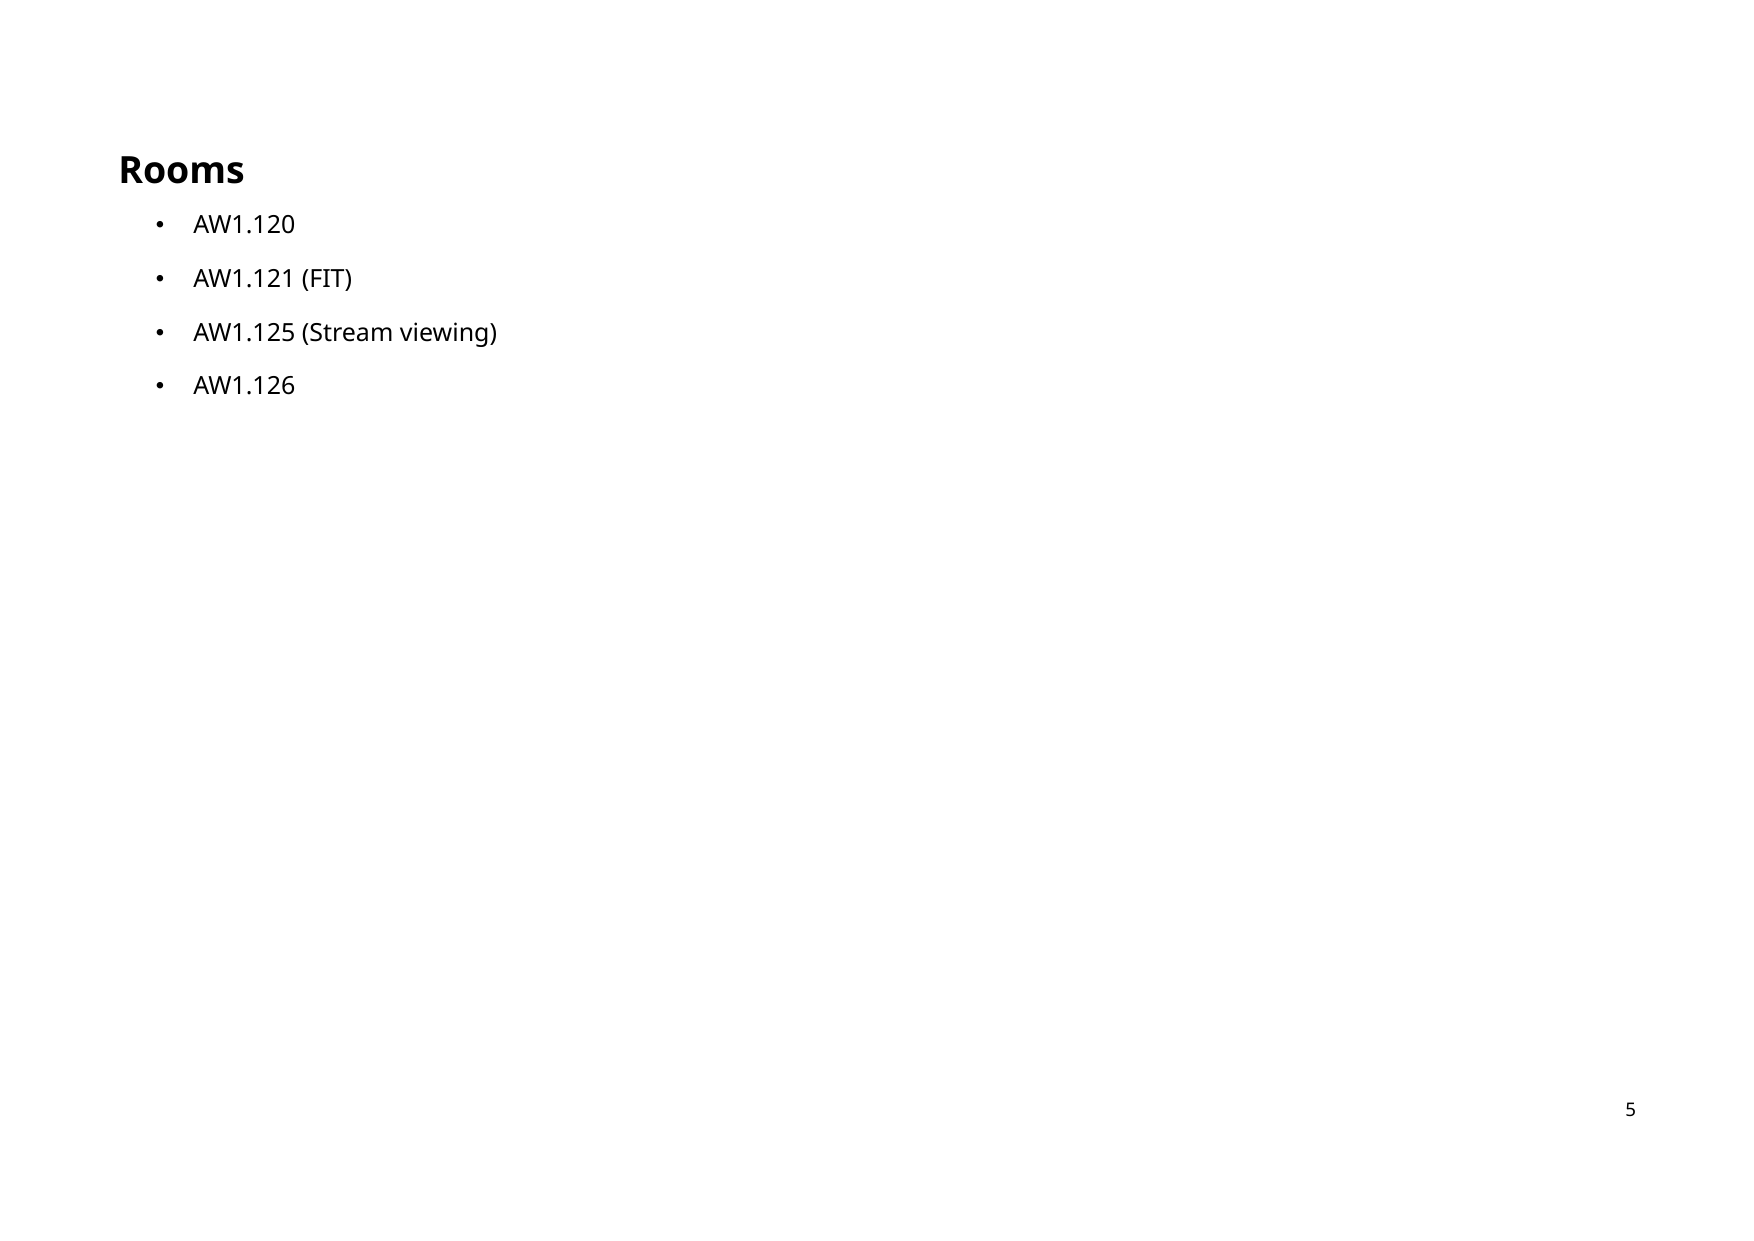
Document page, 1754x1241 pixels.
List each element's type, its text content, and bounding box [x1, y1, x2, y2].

list AW1.125 (Stream viewing) [156, 314, 1636, 348]
list AW1.121 (FIT) [156, 260, 1636, 294]
list AW1.126 [156, 368, 1636, 402]
subtitle Rooms [118, 143, 1636, 194]
list AW1.120 [156, 207, 1636, 241]
